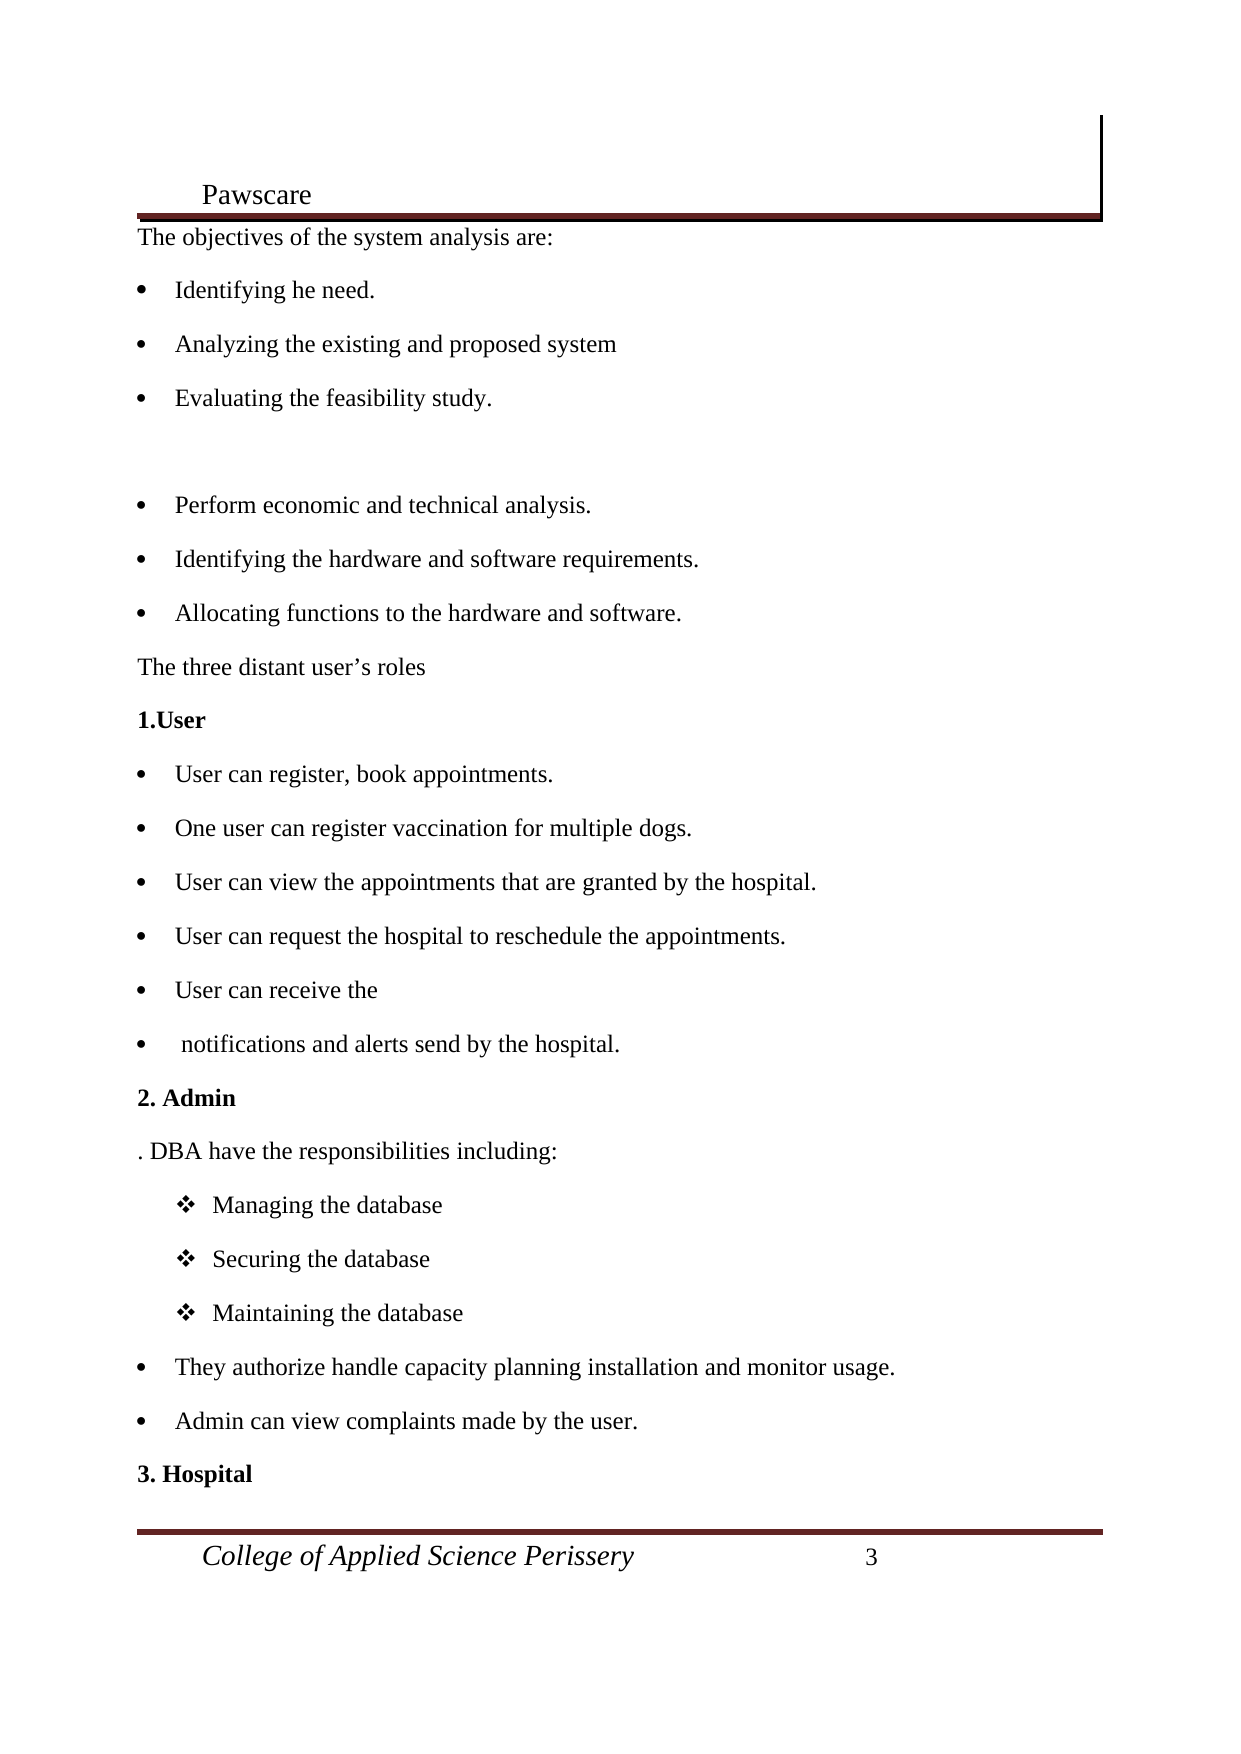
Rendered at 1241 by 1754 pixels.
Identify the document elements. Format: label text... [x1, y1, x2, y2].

list User can register, book appointments. [137, 759, 1103, 788]
list Admin can view complaints made by the user. [137, 1406, 1103, 1434]
list Analyzing the existing and proposed system [137, 329, 1103, 358]
text The objectives of the system analysis are: [137, 222, 1103, 251]
list notifications and alerts send by the hospital. [137, 1029, 1103, 1057]
list Identifying he need. [137, 276, 1103, 304]
list Maintaining the database [174, 1298, 1103, 1327]
list One user can register vaccination for multiple dogs. [137, 813, 1103, 842]
list User can request the hospital to reschedule the appointments. [137, 921, 1103, 950]
text The three distant user’s roles [137, 652, 1103, 681]
text 1.User [137, 706, 1103, 734]
list User can receive the [137, 975, 1103, 1004]
list They authorize handle capacity planning installation and monitor usage. [137, 1352, 1103, 1381]
list Identifying the hardware and software requirements. [137, 544, 1103, 573]
list Evaluating the feasibility study. [137, 383, 1103, 412]
text 3. Hospital [137, 1459, 1103, 1488]
list Securing the database [174, 1244, 1103, 1273]
list Allocating functions to the hardware and software. [137, 598, 1103, 627]
list Managing the database [174, 1190, 1103, 1219]
list Perform economic and technical analysis. [137, 490, 1103, 519]
list User can view the appointments that are granted by the hospital. [137, 867, 1103, 896]
text 2. Admin [137, 1083, 1103, 1111]
text . DBA have the responsibilities including: [137, 1136, 1103, 1165]
